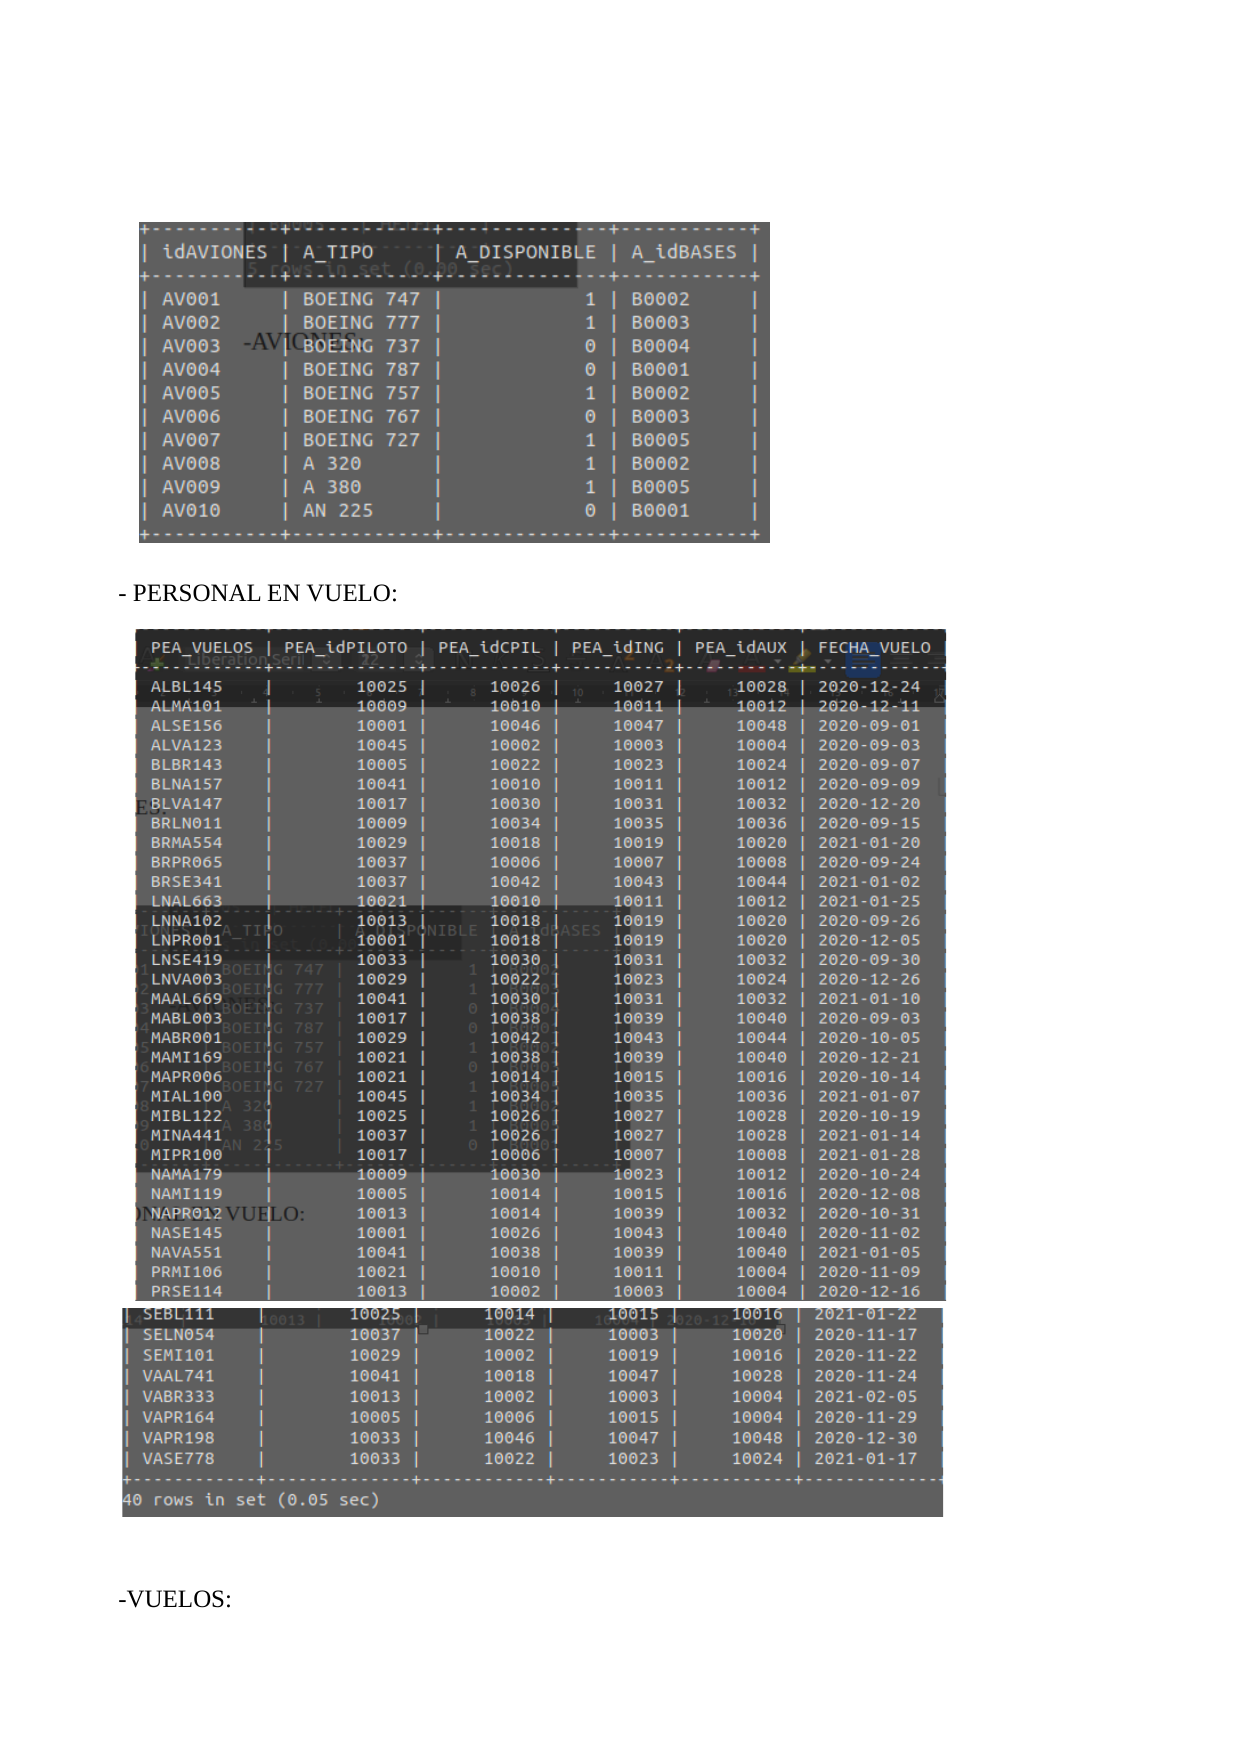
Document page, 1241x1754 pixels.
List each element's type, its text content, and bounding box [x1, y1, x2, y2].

text -VUELOS: [118, 1584, 1122, 1613]
picture [135, 629, 947, 1301]
text - PERSONAL EN VUELO: [118, 578, 1122, 607]
picture [139, 222, 770, 543]
picture [122, 1308, 944, 1517]
